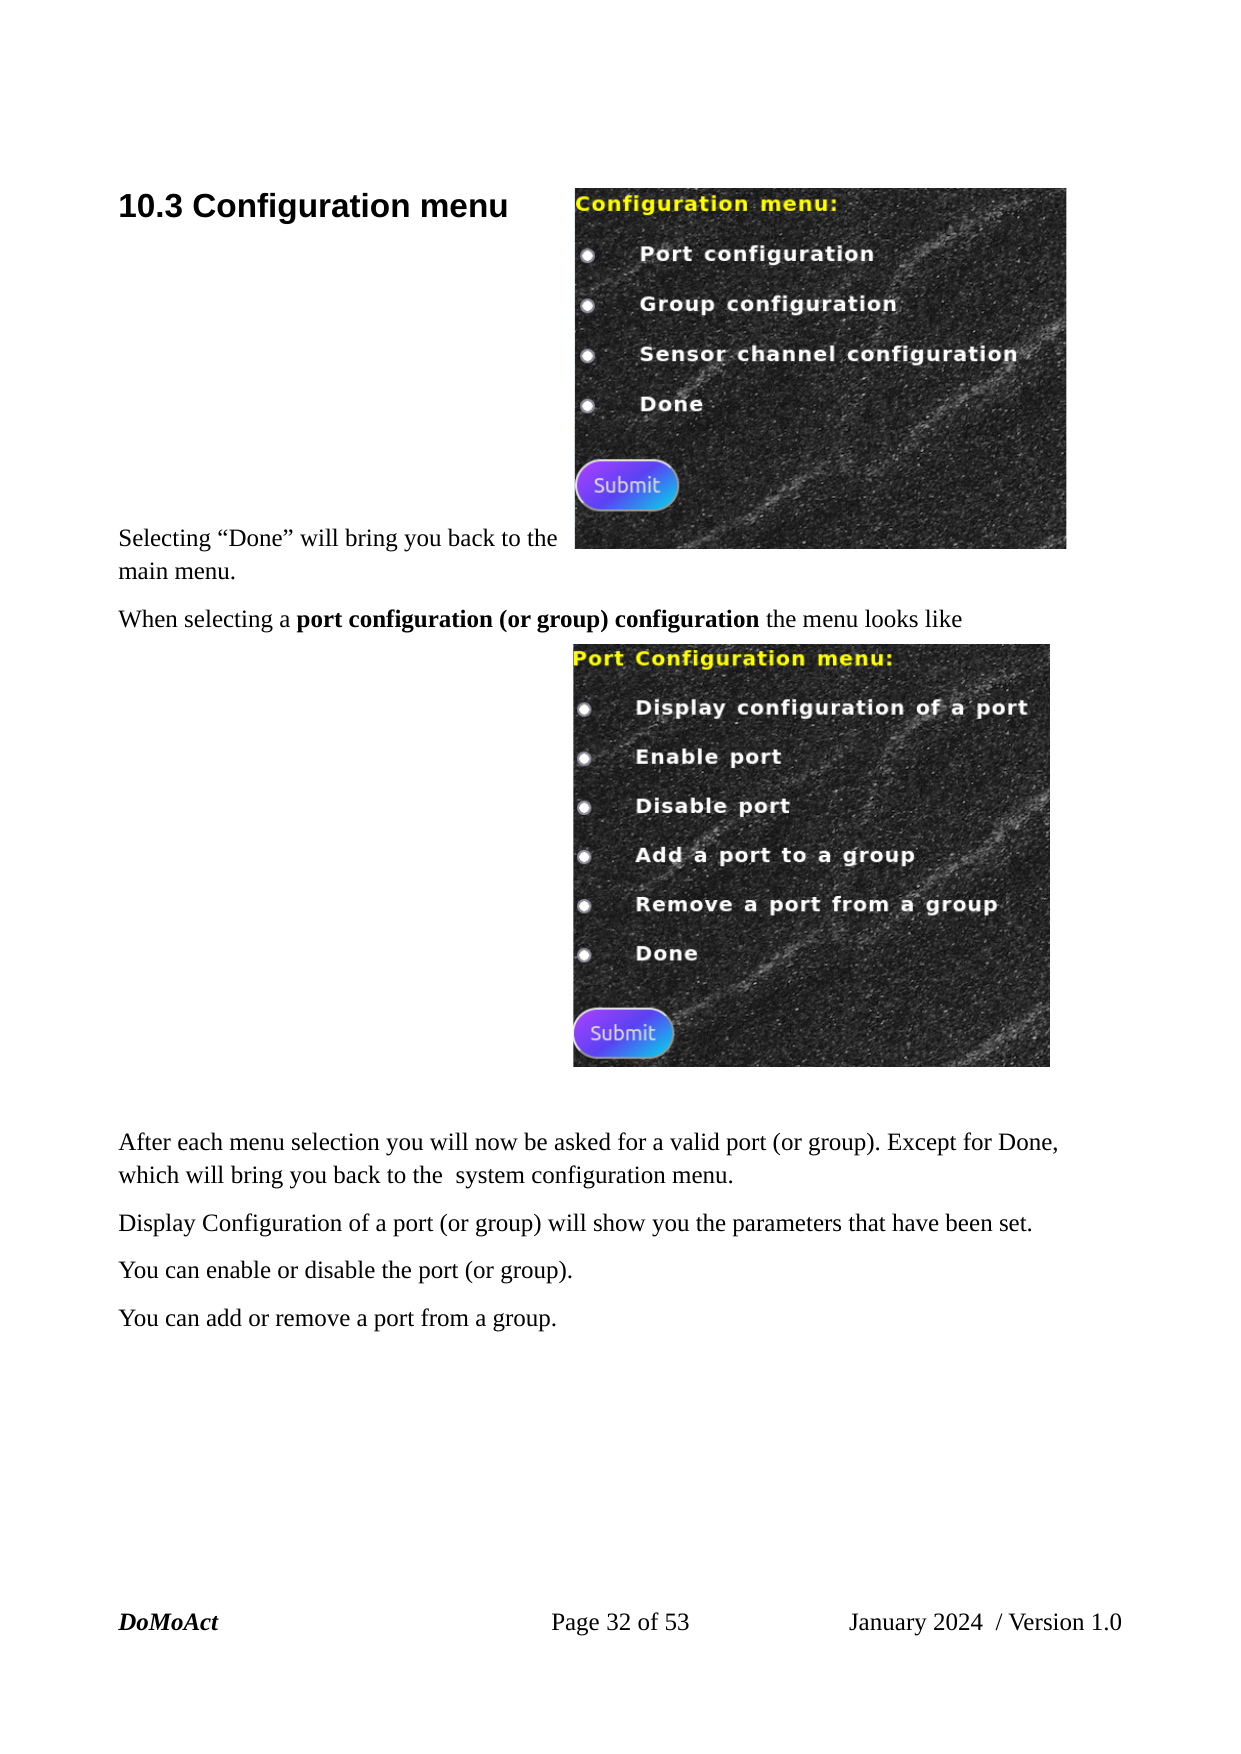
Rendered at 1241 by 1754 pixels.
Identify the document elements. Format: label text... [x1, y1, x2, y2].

picture [573, 644, 1050, 1067]
text You can enable or disable the port (or group). [118, 1256, 1122, 1284]
text Display Configuration of a port (or group) will show you the parameters that have been set. [118, 1208, 1122, 1237]
text You can add or remove a port from a group. [118, 1303, 1122, 1332]
picture [574, 188, 1067, 549]
text Selecting “Done” will bring you back to the main menu. [118, 523, 1122, 585]
text After each menu selection you will now be asked for a valid port (or group). Except for Done, which will bring you back to the system configuration menu. [118, 1127, 1122, 1189]
text When selecting a port configuration (or group) configuration the menu looks like [118, 604, 1122, 632]
subtitle 10.3 Configuration menu [118, 187, 1122, 225]
